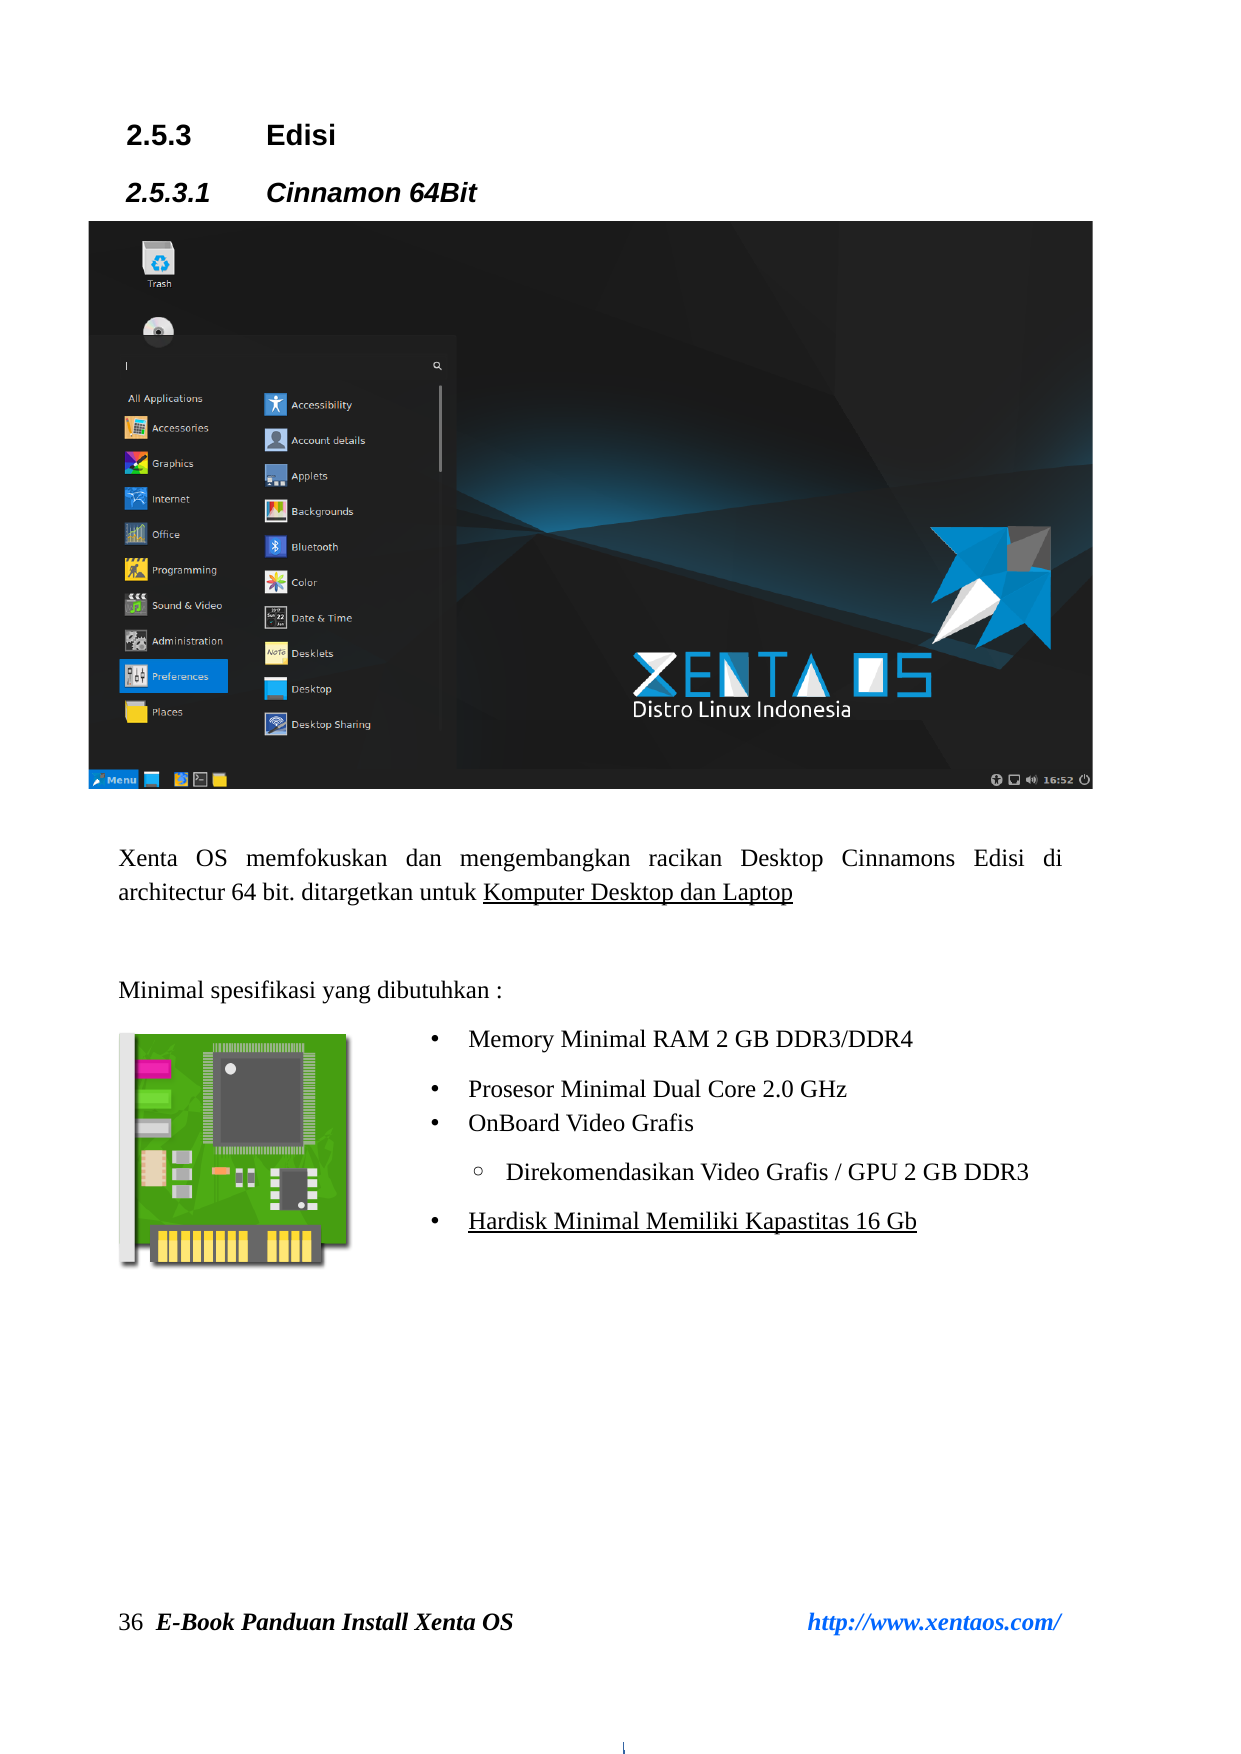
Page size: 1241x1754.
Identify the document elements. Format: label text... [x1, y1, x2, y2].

picture [108, 1024, 356, 1272]
list Memory Minimal RAM 2 GB DDR3/DDR4 [356, 1024, 1063, 1053]
subtitle Cinnamon 64Bit [118, 177, 1063, 209]
list Direkomendasikan Video Grafis / GPU 2 GB DDR3 [356, 1157, 1063, 1186]
list Prosesor Minimal Dual Core 2.0 GHz [356, 1074, 1063, 1102]
picture [88, 221, 1093, 789]
text Minimal spesifikasi yang dibutuhkan : [118, 976, 1063, 1004]
list Hardisk Minimal Memiliki Kapastitas 16 Gb [356, 1206, 1063, 1235]
list OnBoard Video Grafis [356, 1108, 1063, 1137]
text Xenta OS memfokuskan dan mengembangkan racikan Desktop Cinnamons Edisi di architectur 64 bit. ditargetkan untuk Komputer Desktop dan Laptop [118, 843, 1063, 906]
subtitle Edisi [118, 118, 1063, 152]
